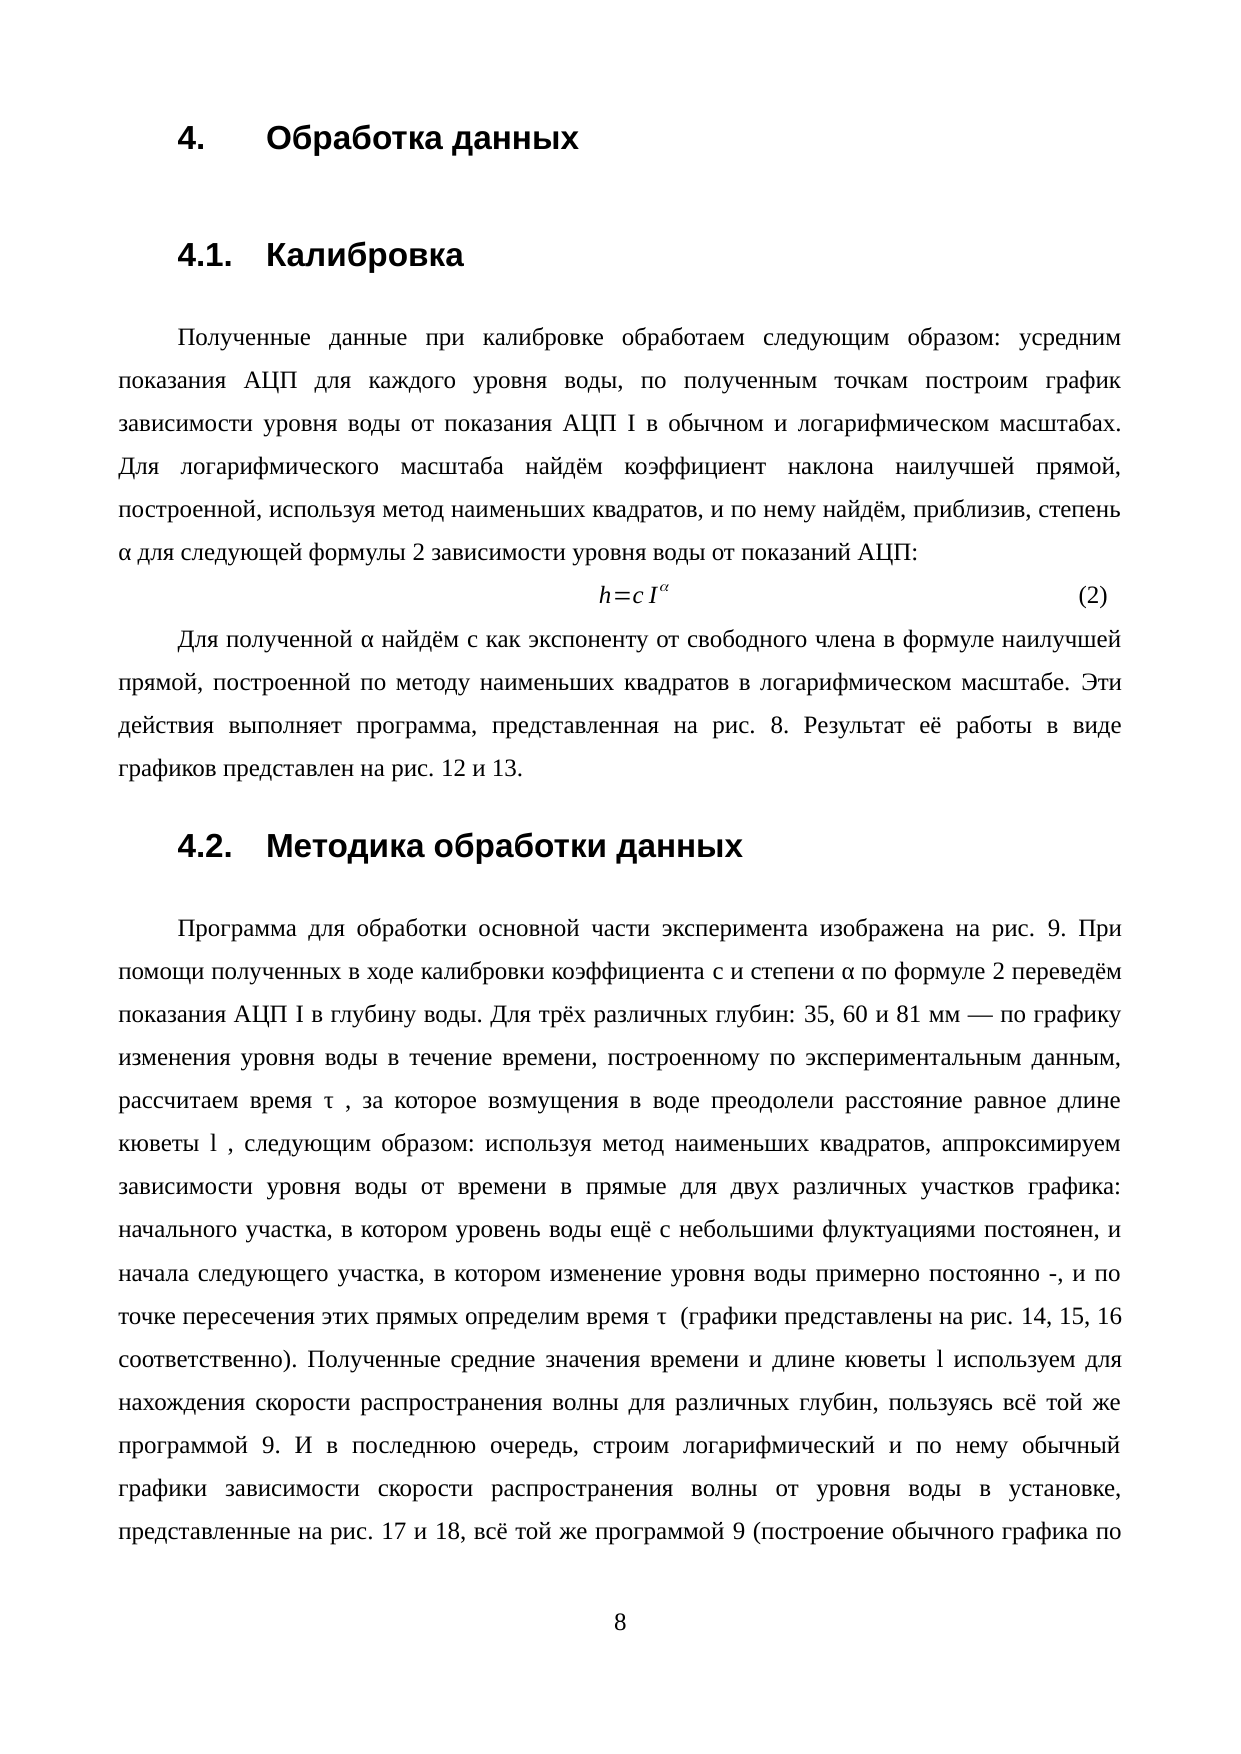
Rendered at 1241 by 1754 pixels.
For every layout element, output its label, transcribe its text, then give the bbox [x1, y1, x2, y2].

text Программа для обработки основной части эксперимента изображена на рис. 9. При помощи полученных в ходе калибровки коэффициента c и степени α по формуле 2 переведём показания АЦП I в глубину воды. Для трёх различных глубин: 35, 60 и 81 мм — по графику изменения уровня воды в течение времени, построенному по экспериментальным данным, рассчитаем время τ , за которое возмущения в воде преодолели расстояние равное длине кюветы l , следующим образом: используя метод наименьших квадратов, аппроксимируем зависимости уровня воды от времени в прямые для двух различных участков графика: начального участка, в котором уровень воды ещё с небольшими флуктуациями постоянен, и начала следующего участка, в котором изменение уровня воды примерно постоянно -, и по точке пересечения этих прямых определим время τ (графики представлены на рис. 14, 15, 16 соответственно). Полученные средние значения времени и длине кюветы l используем для нахождения скорости распространения волны для различных глубин, пользуясь всё той же программой 9. И в последнюю очередь, строим логарифмический и по нему обычный графики зависимости скорости распространения волны от уровня воды в установке, представленные на рис. 17 и 18, всё той же программой 9 (построение обычного графика по [118, 913, 1122, 1545]
subtitle Обработка данных [118, 118, 1122, 157]
text Полученные данные при калибровке обработаем следующим образом: усредним показания АЦП для каждого уровня воды, по полученным точкам построим график зависимости уровня воды от показания АЦП I в обычном и логарифмическом масштабах. Для логарифмического масштаба найдём коэффициент наклона наилучшей прямой, построенной, используя метод наименьших квадратов, и по нему найдём, приблизив, степень α для следующей формулы 2 зависимости уровня воды от показаний АЦП: [118, 322, 1122, 566]
subtitle Методика обработки данных [118, 826, 1122, 864]
text Для полученной α найдём c как экспоненту от свободного члена в формуле наилучшей прямой, построенной по методу наименьших квадратов в логарифмическом масштабе. Эти действия выполняет программа, представленная на рис. 8. Результат её работы в виде графиков представлен на рис. 12 и 13. [118, 624, 1122, 782]
text (2) [118, 581, 1122, 609]
subtitle Калибровка [118, 235, 1122, 273]
